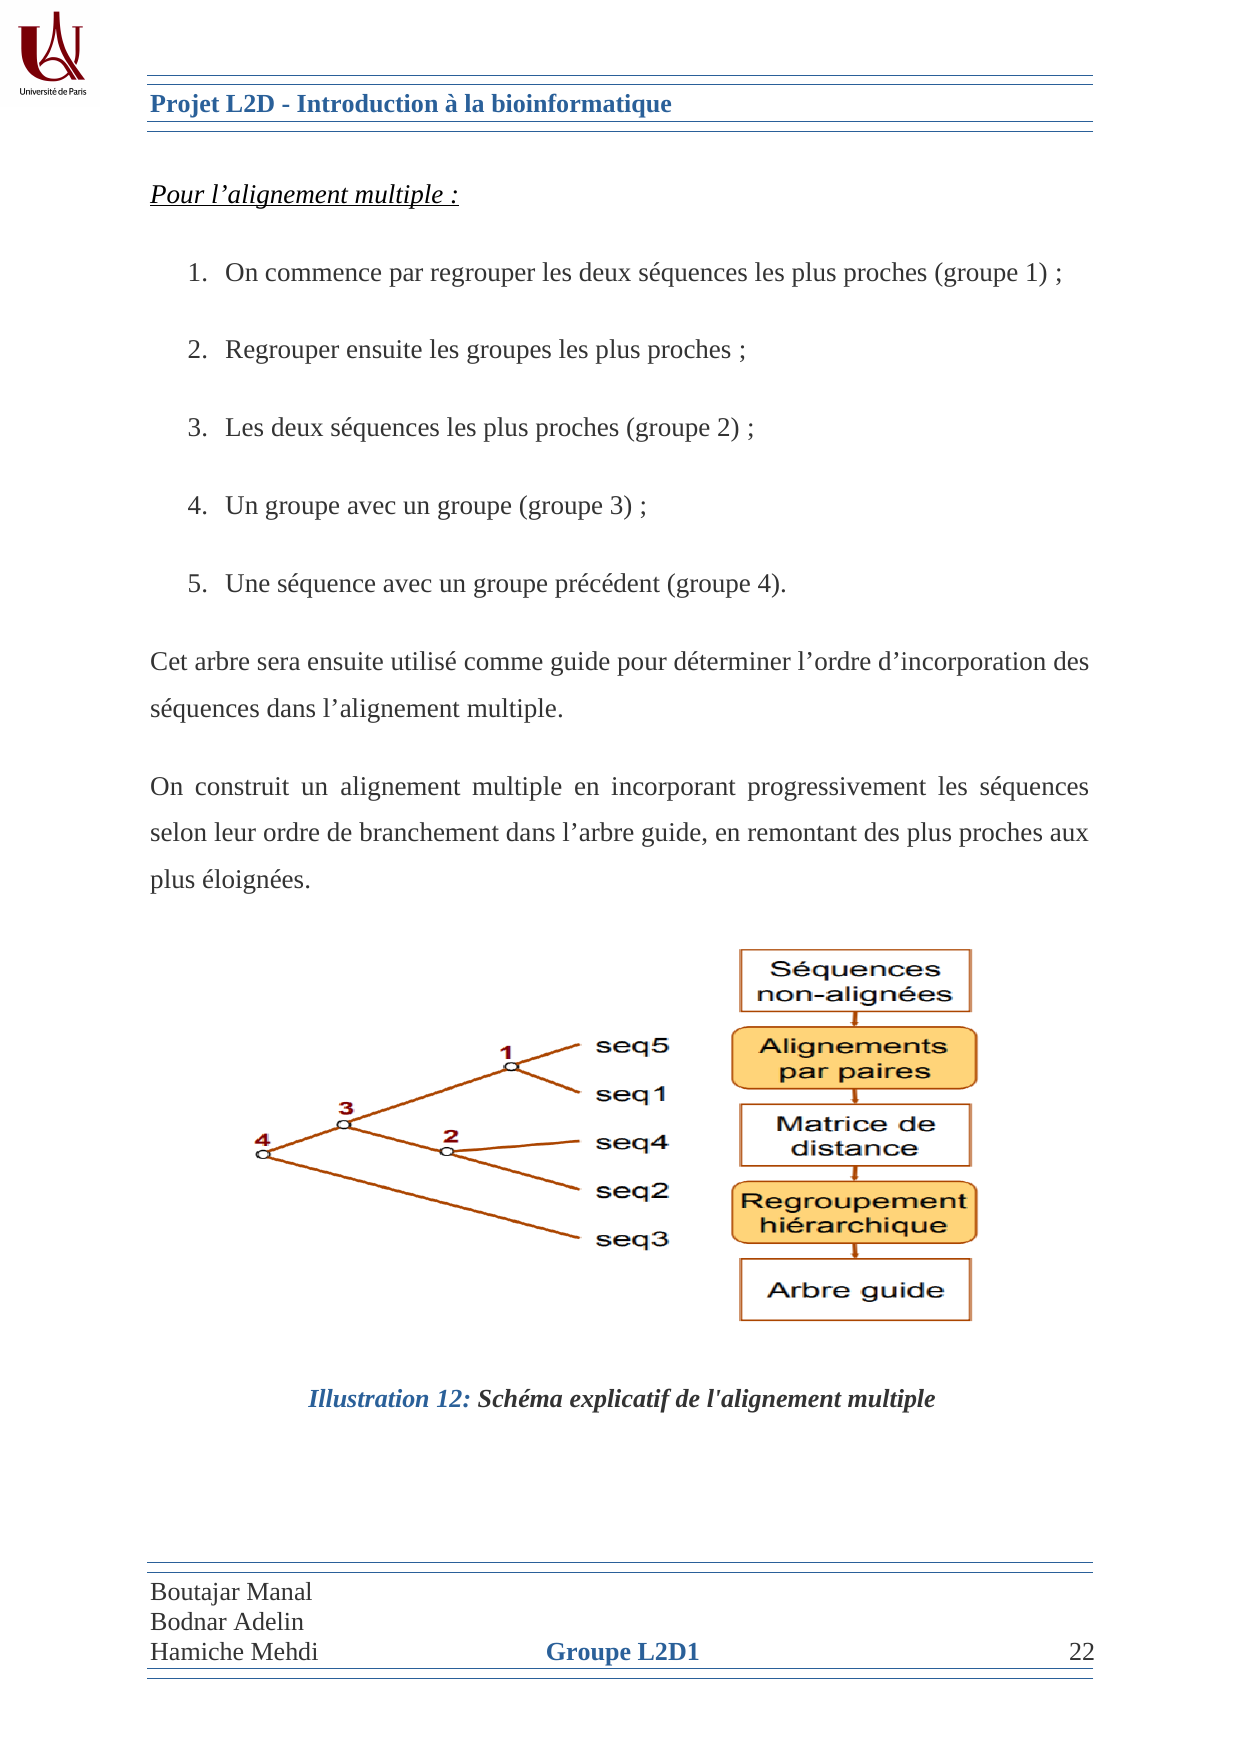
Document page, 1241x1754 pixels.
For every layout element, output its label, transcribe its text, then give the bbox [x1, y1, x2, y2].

list Un groupe avec un groupe (groupe 3) ; [187, 489, 1090, 521]
list On commence par regrouper les deux séquences les plus proches (groupe 1) ; [187, 256, 1090, 287]
list Regrouper ensuite les groupes les plus proches ; [187, 334, 1090, 365]
text Pour l’alignement multiple : [150, 178, 1090, 209]
picture [0, 0, 101, 107]
list Les deux séquences les plus proches (groupe 2) ; [187, 412, 1090, 443]
text [220, 908, 1024, 920]
text Cet arbre sera ensuite utilisé comme guide pour déterminer l’ordre d’incorporation des séquences dans l’alignement multiple. [150, 645, 1090, 723]
text On construit un alignement multiple en incorporant progressivement les séquences selon leur ordre de branchement dans l’arbre guide, en remontant des plus proches aux plus éloignées. [150, 770, 1090, 894]
picture [220, 920, 1024, 1356]
text Illustration 12: Schéma explicatif de l'alignement multiple [220, 1356, 1024, 1413]
list Une séquence avec un groupe précédent (groupe 4). [187, 567, 1090, 598]
